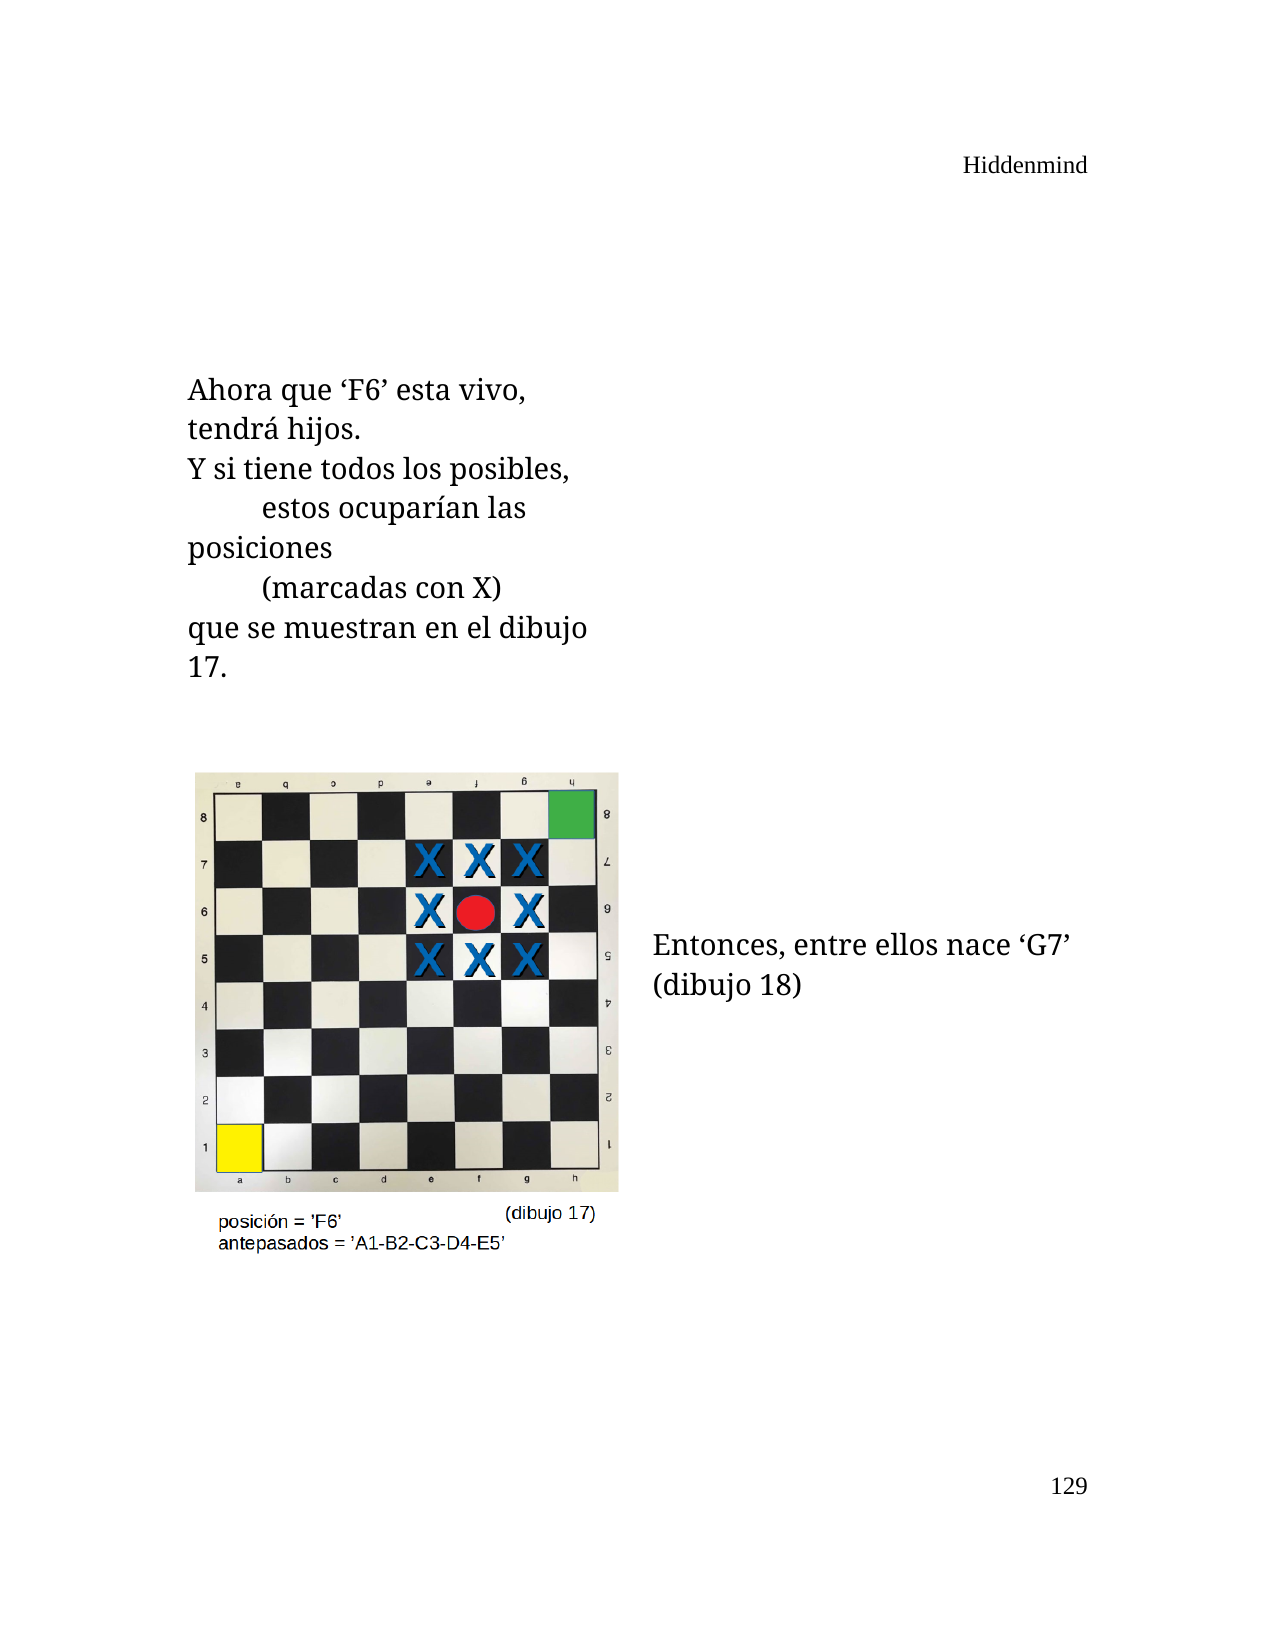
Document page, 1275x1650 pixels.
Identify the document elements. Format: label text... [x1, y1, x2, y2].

text tendrá hijos. [187, 408, 622, 448]
text que se muestran en el dibujo 17. [187, 607, 622, 686]
text Ahora que ‘F6’ esta vivo, [187, 369, 622, 408]
text estos ocuparían las posiciones (marcadas con X) [187, 488, 622, 607]
text Entonces, entre ellos nace ‘G7’ [652, 924, 1087, 964]
text (dibujo 18) [652, 964, 1087, 1004]
text Y si tiene todos los posibles, [187, 448, 622, 488]
picture [187, 765, 623, 1261]
